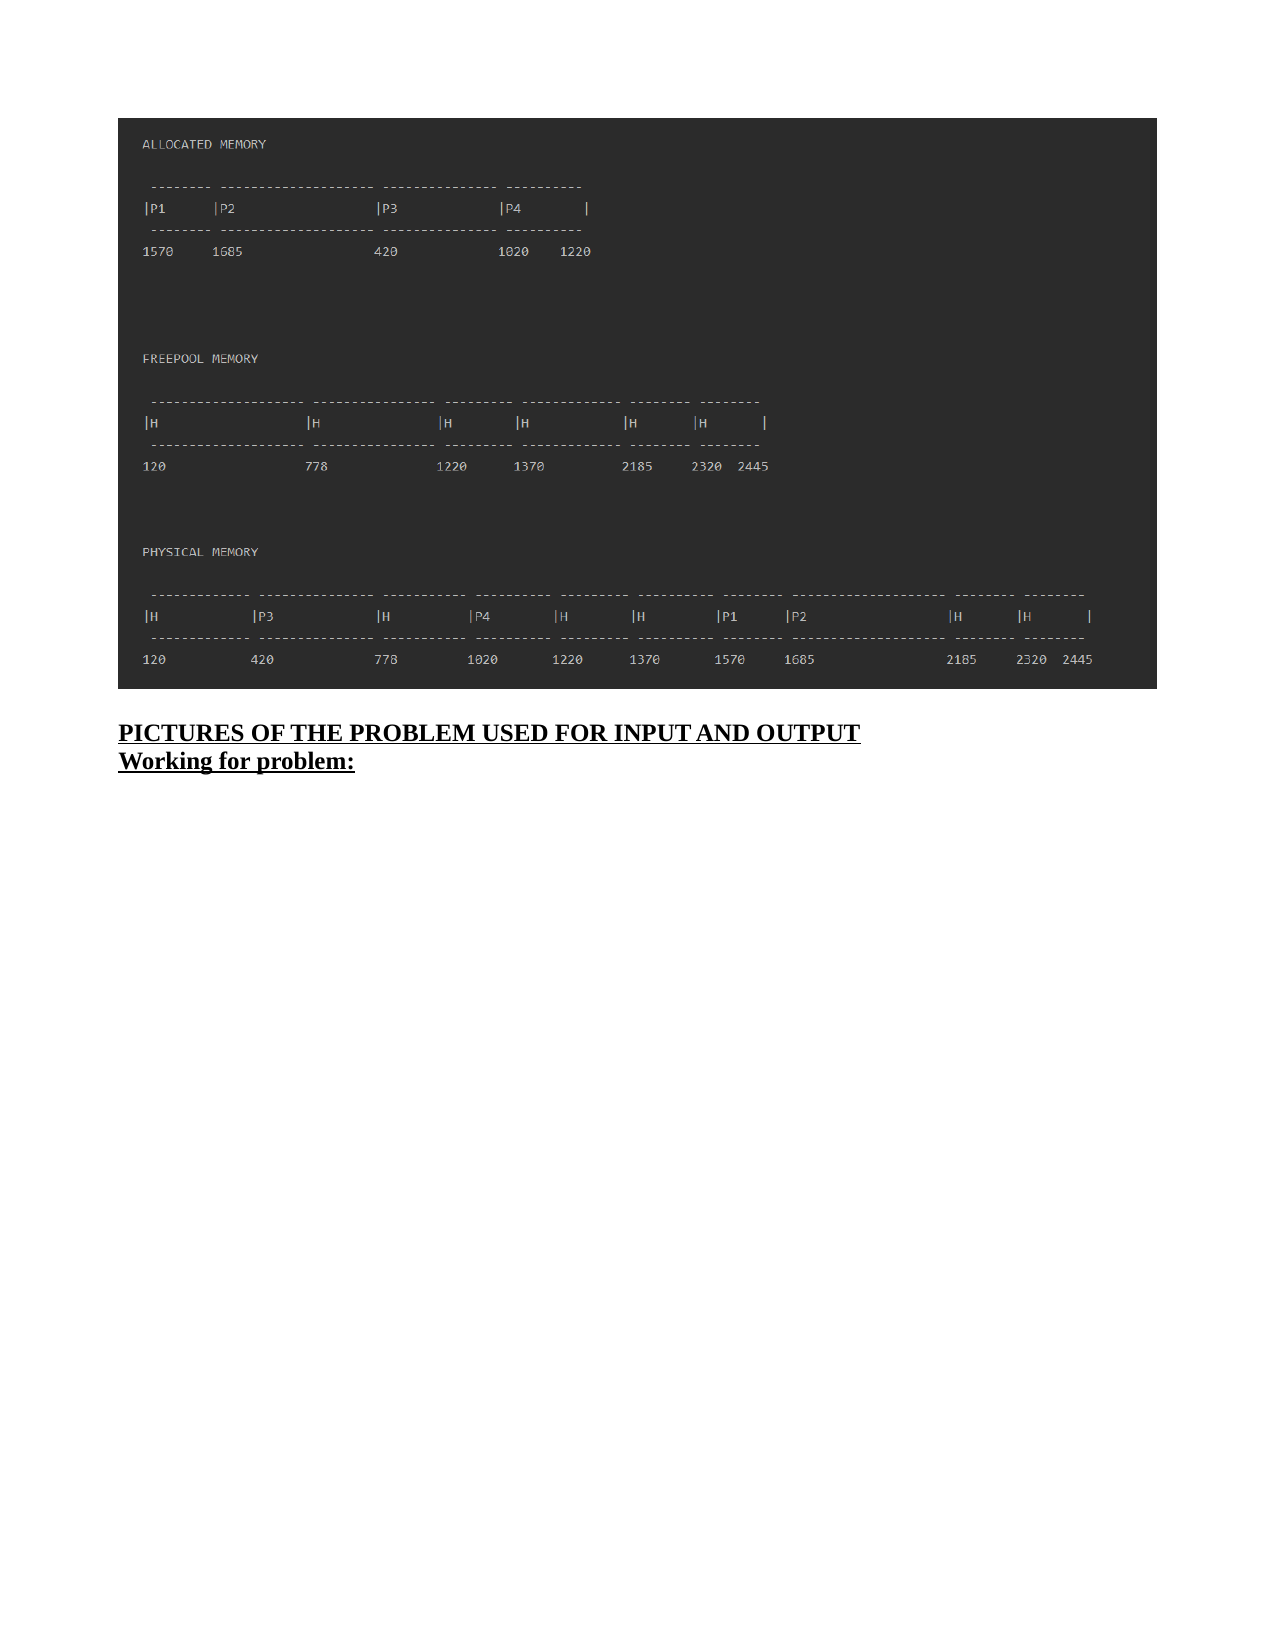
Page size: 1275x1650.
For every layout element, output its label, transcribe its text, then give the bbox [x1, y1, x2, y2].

text PICTURES OF THE PROBLEM USED FOR INPUT AND OUTPUT [118, 718, 1157, 746]
text Working for problem: [118, 746, 1157, 775]
picture [118, 118, 1157, 689]
